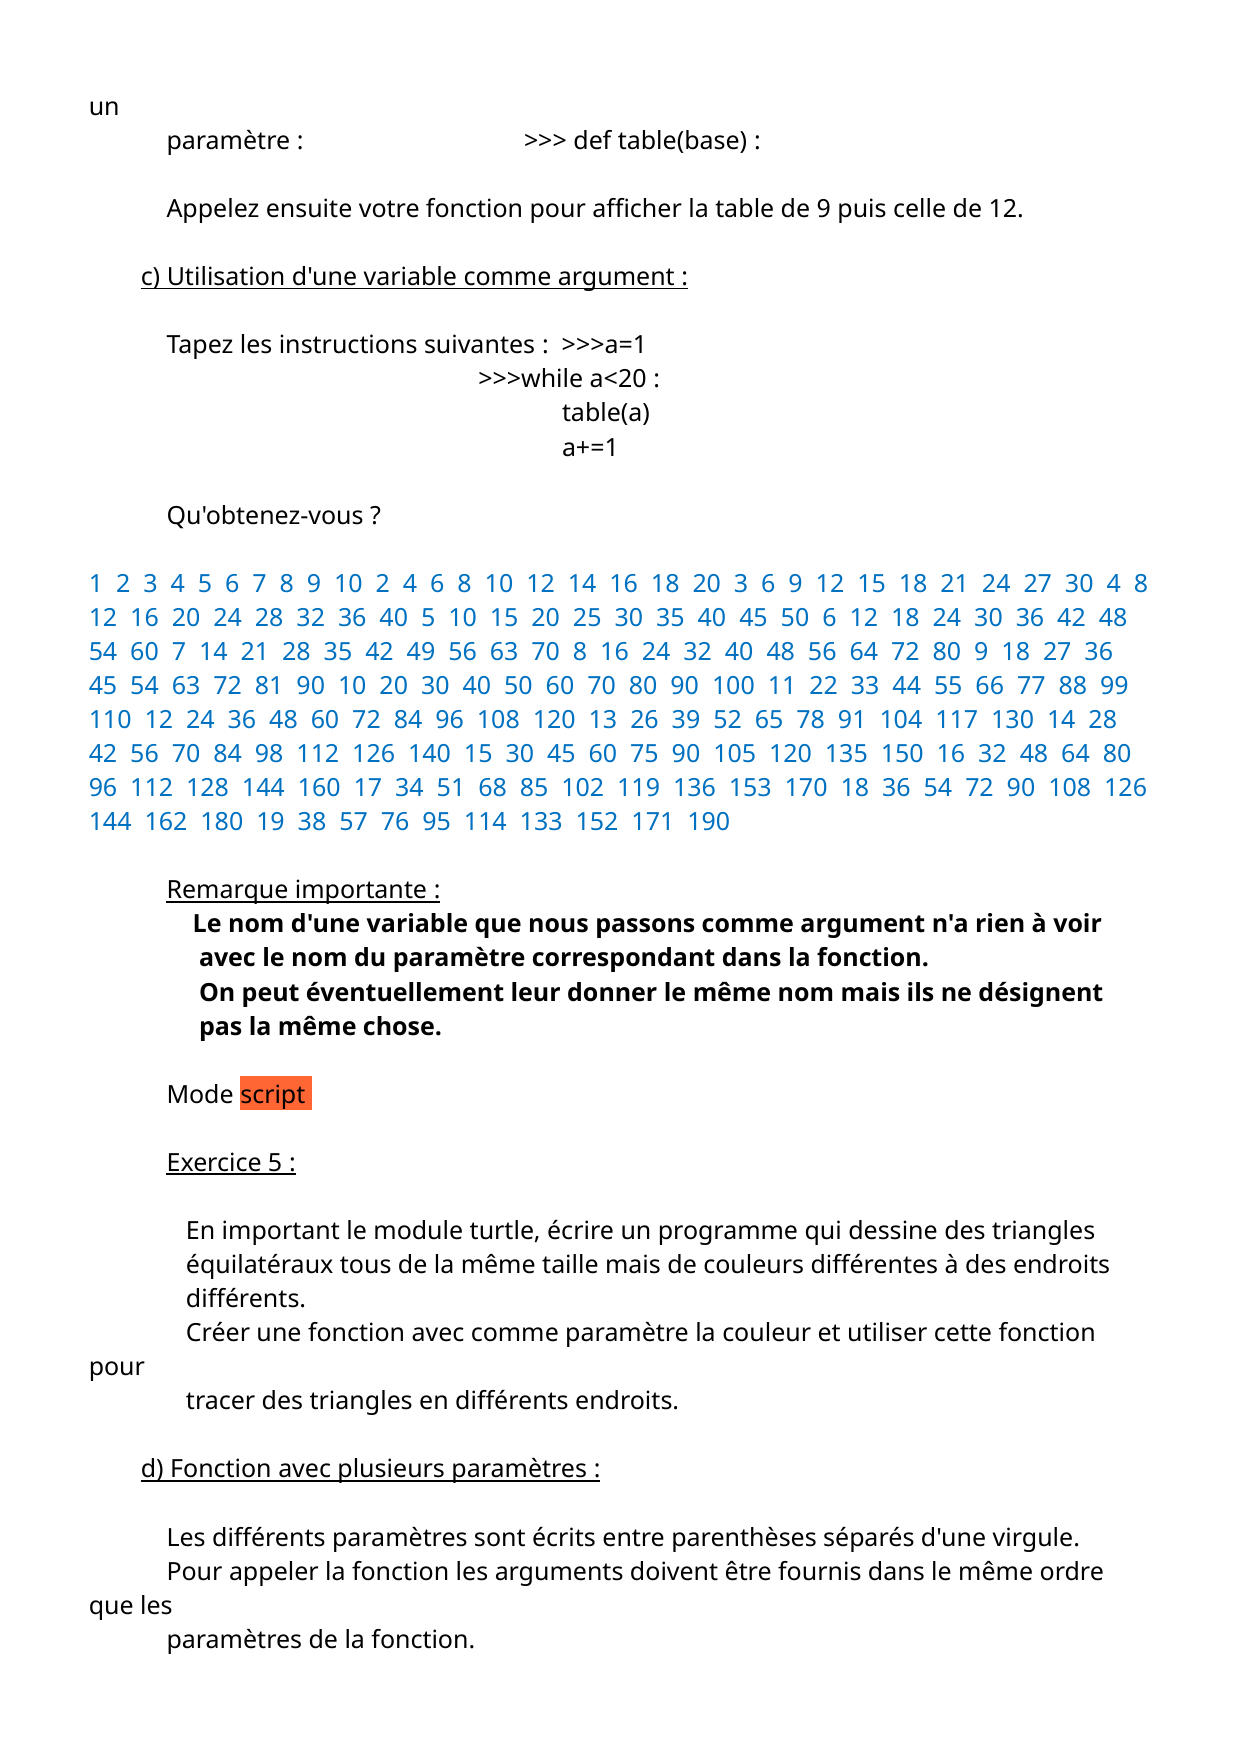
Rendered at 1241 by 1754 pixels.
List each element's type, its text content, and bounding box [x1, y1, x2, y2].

text pas la même chose. [88, 1008, 1152, 1042]
text table(a) [88, 395, 1152, 429]
text un [88, 88, 1152, 123]
text équilatéraux tous de la même taille mais de couleurs différentes à des endroits [88, 1247, 1152, 1281]
text Qu'obtenez-vous ? [88, 497, 1152, 531]
text 1 2 3 4 5 6 7 8 9 10 2 4 6 8 10 12 14 16 18 20 3 6 9 12 15 18 21 24 27 30 4 8 12 16 20 24 28 32 36 40 5 10 15 20 25 30 35 40 45 50 6 12 18 24 30 36 42 48 54 60 7 14 21 28 35 42 49 56 63 70 8 16 24 32 40 48 56 64 72 80 9 18 27 36 45 54 63 72 81 90 10 20 30 40 50 60 70 80 90 100 11 22 33 44 55 66 77 88 99 110 12 24 36 48 60 72 84 96 108 120 13 26 39 52 65 78 91 104 117 130 14 28 42 56 70 84 98 112 126 140 15 30 45 60 75 90 105 120 135 150 16 32 48 64 80 96 112 128 144 160 17 34 51 68 85 102 119 136 153 170 18 36 54 72 90 108 126 144 162 180 19 38 57 76 95 114 133 152 171 190 [88, 565, 1152, 838]
text Pour appeler la fonction les arguments doivent être fournis dans le même ordre que les [88, 1553, 1152, 1621]
text Remarque importante : [88, 872, 1152, 906]
text En important le module turtle, écrire un programme qui dessine des triangles [88, 1213, 1152, 1247]
text tracer des triangles en différents endroits. [88, 1383, 1152, 1417]
text Mode script [88, 1076, 1152, 1110]
text différents. [88, 1281, 1152, 1315]
text Le nom d'une variable que nous passons comme argument n'a rien à voir [88, 906, 1152, 940]
text On peut éventuellement leur donner le même nom mais ils ne désignent [88, 974, 1152, 1008]
text Les différents paramètres sont écrits entre parenthèses séparés d'une virgule. [88, 1519, 1152, 1553]
text >>>while a<20 : [88, 361, 1152, 395]
text c) Utilisation d'une variable comme argument : [88, 259, 1152, 293]
text paramètres de la fonction. [88, 1621, 1152, 1655]
text d) Fonction avec plusieurs paramètres : [88, 1451, 1152, 1485]
text a+=1 [88, 429, 1152, 463]
text avec le nom du paramètre correspondant dans la fonction. [88, 940, 1152, 974]
text paramètre : >>> def table(base) : [88, 123, 1152, 157]
text Créer une fonction avec comme paramètre la couleur et utiliser cette fonction pour [88, 1315, 1152, 1383]
text Appelez ensuite votre fonction pour afficher la table de 9 puis celle de 12. [88, 191, 1152, 225]
text Exercice 5 : [88, 1144, 1152, 1178]
text Tapez les instructions suivantes : >>>a=1 [88, 327, 1152, 361]
